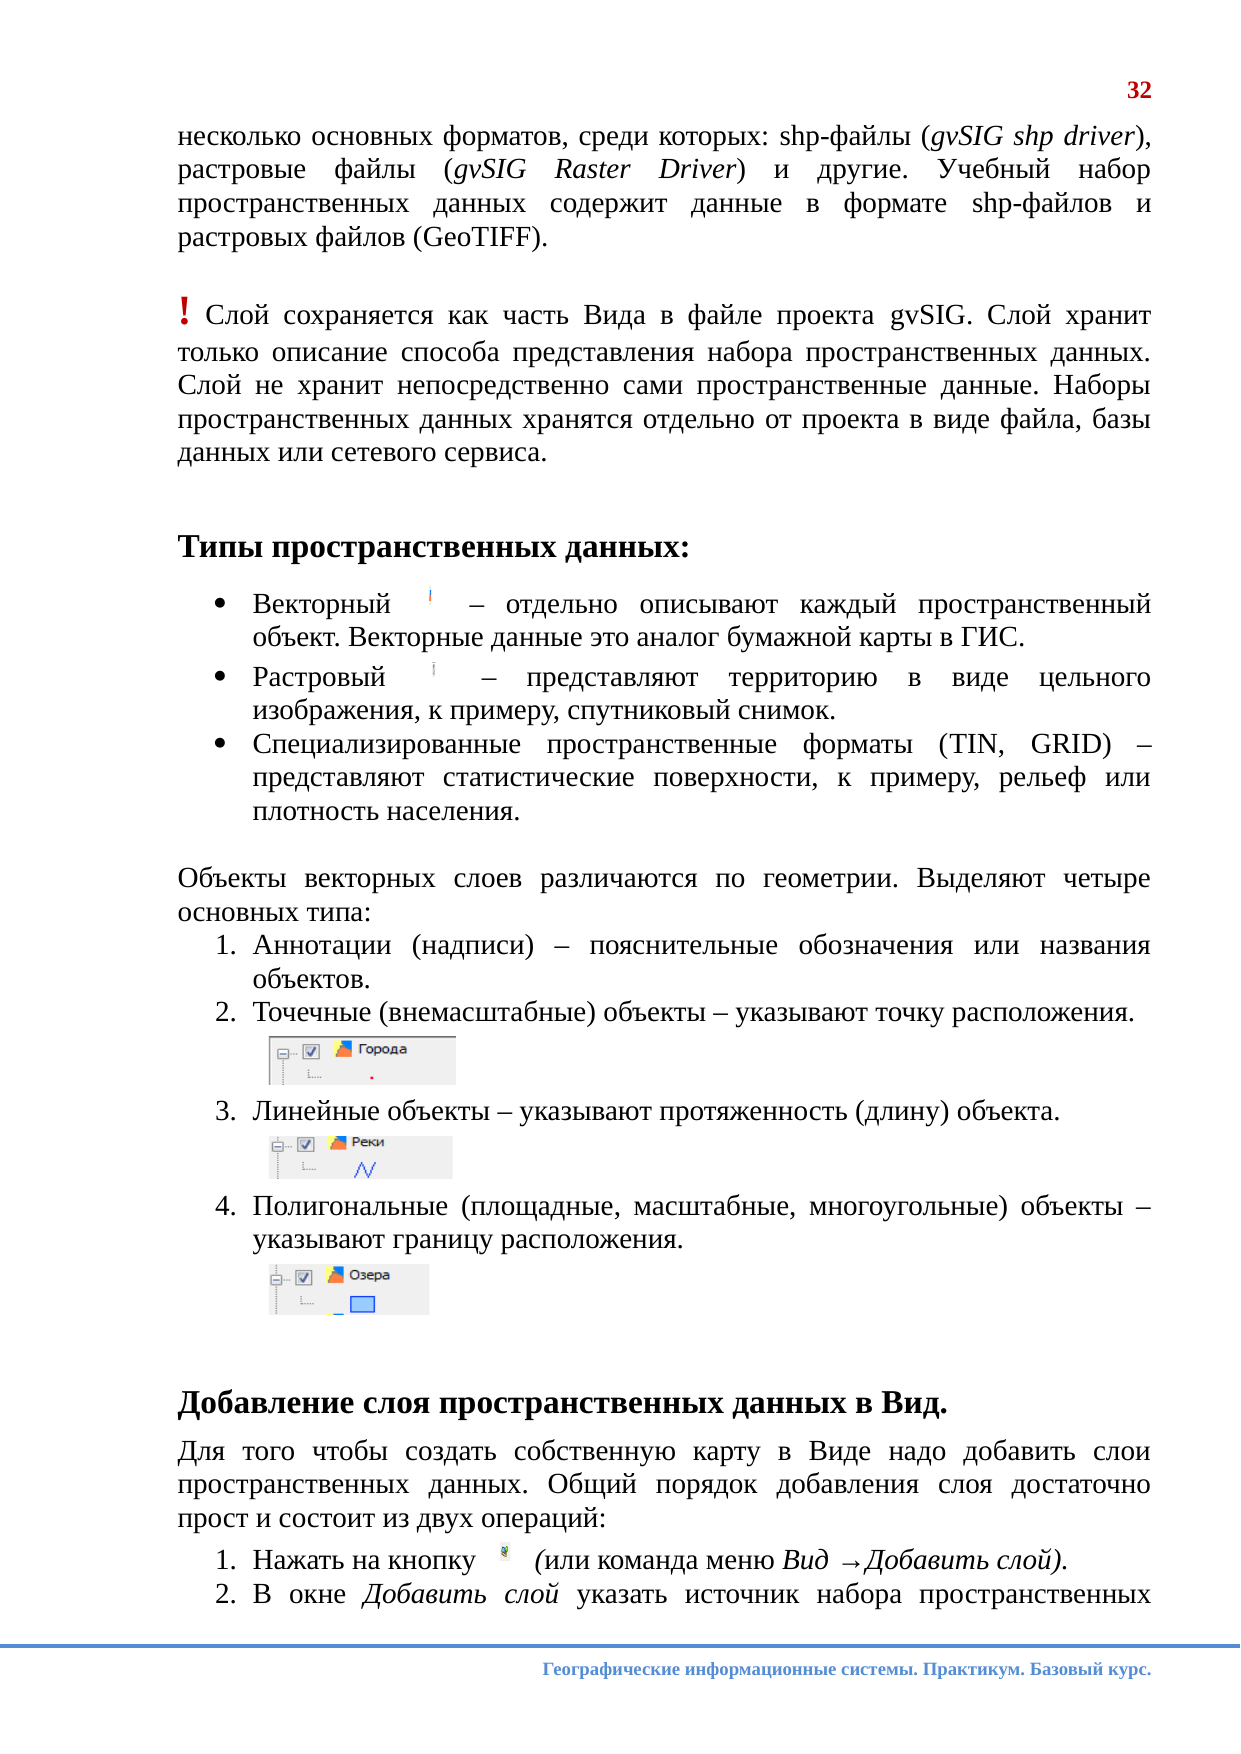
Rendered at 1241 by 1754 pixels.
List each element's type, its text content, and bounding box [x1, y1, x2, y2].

text Добавление слоя пространственных данных в Вид. [177, 1382, 1152, 1421]
list Векторный – отдельно описывают каждый пространственный объект. Векторные данные это аналог бумажной карты в ГИС. [215, 577, 1152, 653]
text Типы пространственных данных: [177, 526, 1152, 565]
list Линейные объекты – указывают протяженность (длину) объекта. [215, 1093, 1152, 1127]
list Специализированные пространственные форматы (TIN, GRID) – представляют статистические поверхности, к примеру, рельеф или плотность населения. [215, 726, 1152, 827]
picture [268, 1264, 430, 1315]
text Объекты векторных слоев различаются по геометрии. Выделяют четыре основных типа: [177, 860, 1152, 927]
text Для того чтобы создать собственную карту в Виде надо добавить слои пространственных данных. Общий порядок добавления слоя достаточно прост и состоит из двух операций: [177, 1433, 1152, 1534]
list Полигональные (площадные, масштабные, многоугольные) объекты – указывают границу расположения. [215, 1188, 1152, 1255]
picture [500, 1542, 511, 1561]
list Нажать на кнопку (или команда меню Вид →Добавить слой). [215, 1534, 1152, 1576]
text ! Слой сохраняется как часть Вида в файле проекта gvSIG. Слой хранит только описание способа представления набора пространственных данных. Слой не хранит непосредственно сами пространственные данные. Наборы пространственных данных хранятся отдельно от проекта в виде файла, базы данных или сетевого сервиса. [177, 286, 1152, 468]
picture [428, 586, 432, 605]
picture [268, 1136, 453, 1179]
list Растровый – представляют территорию в виде цельного изображения, к примеру, спутниковый снимок. [215, 653, 1152, 726]
picture [432, 662, 436, 677]
list В окне Добавить слой указать источник набора пространственных [215, 1576, 1152, 1609]
text несколько основных форматов, среди которых: shp-файлы (gvSIG shp driver), растровые файлы (gvSIG Raster Driver) и другие. Учебный набор пространственных данных содержит данные в формате shp-файлов и растровых файлов (GeoTIFF). [177, 118, 1152, 252]
picture [268, 1036, 456, 1085]
list Точечные (внемасштабные) объекты – указывают точку расположения. [215, 994, 1152, 1028]
list Аннотации (надписи) – пояснительные обозначения или названия объектов. [215, 927, 1152, 994]
